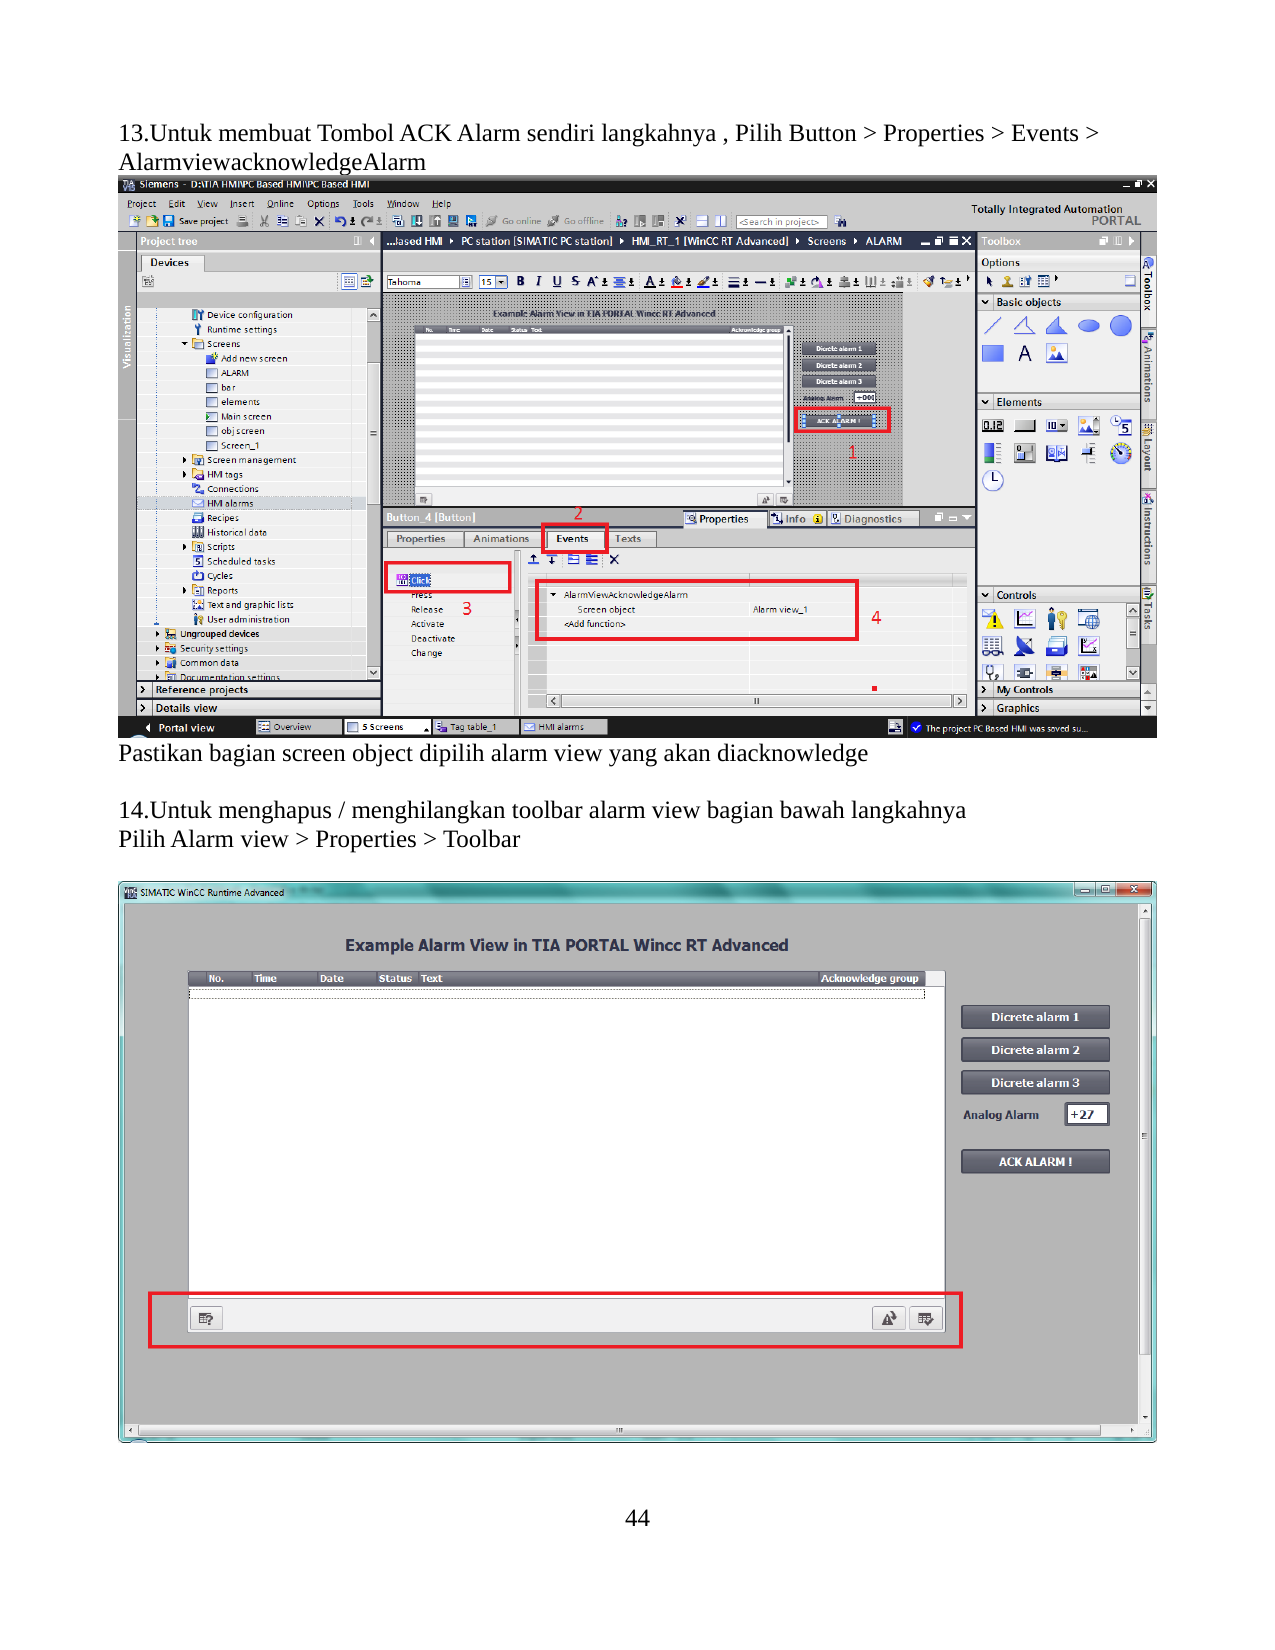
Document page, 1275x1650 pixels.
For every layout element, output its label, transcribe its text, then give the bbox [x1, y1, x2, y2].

text Pilih Alarm view > Properties > Toolbar [118, 824, 1157, 853]
picture [118, 175, 1157, 738]
picture [118, 881, 1157, 1444]
text Pastikan bagian screen object dipilih alarm view yang akan diacknowledge [118, 738, 1157, 766]
text 14.Untuk menghapus / menghilangkan toolbar alarm view bagian bawah langkahnya [118, 795, 1157, 824]
text 13.Untuk membuat Tombol ACK Alarm sendiri langkahnya , Pilih Button > Properties > Events > AlarmviewacknowledgeAlarm [118, 118, 1157, 175]
